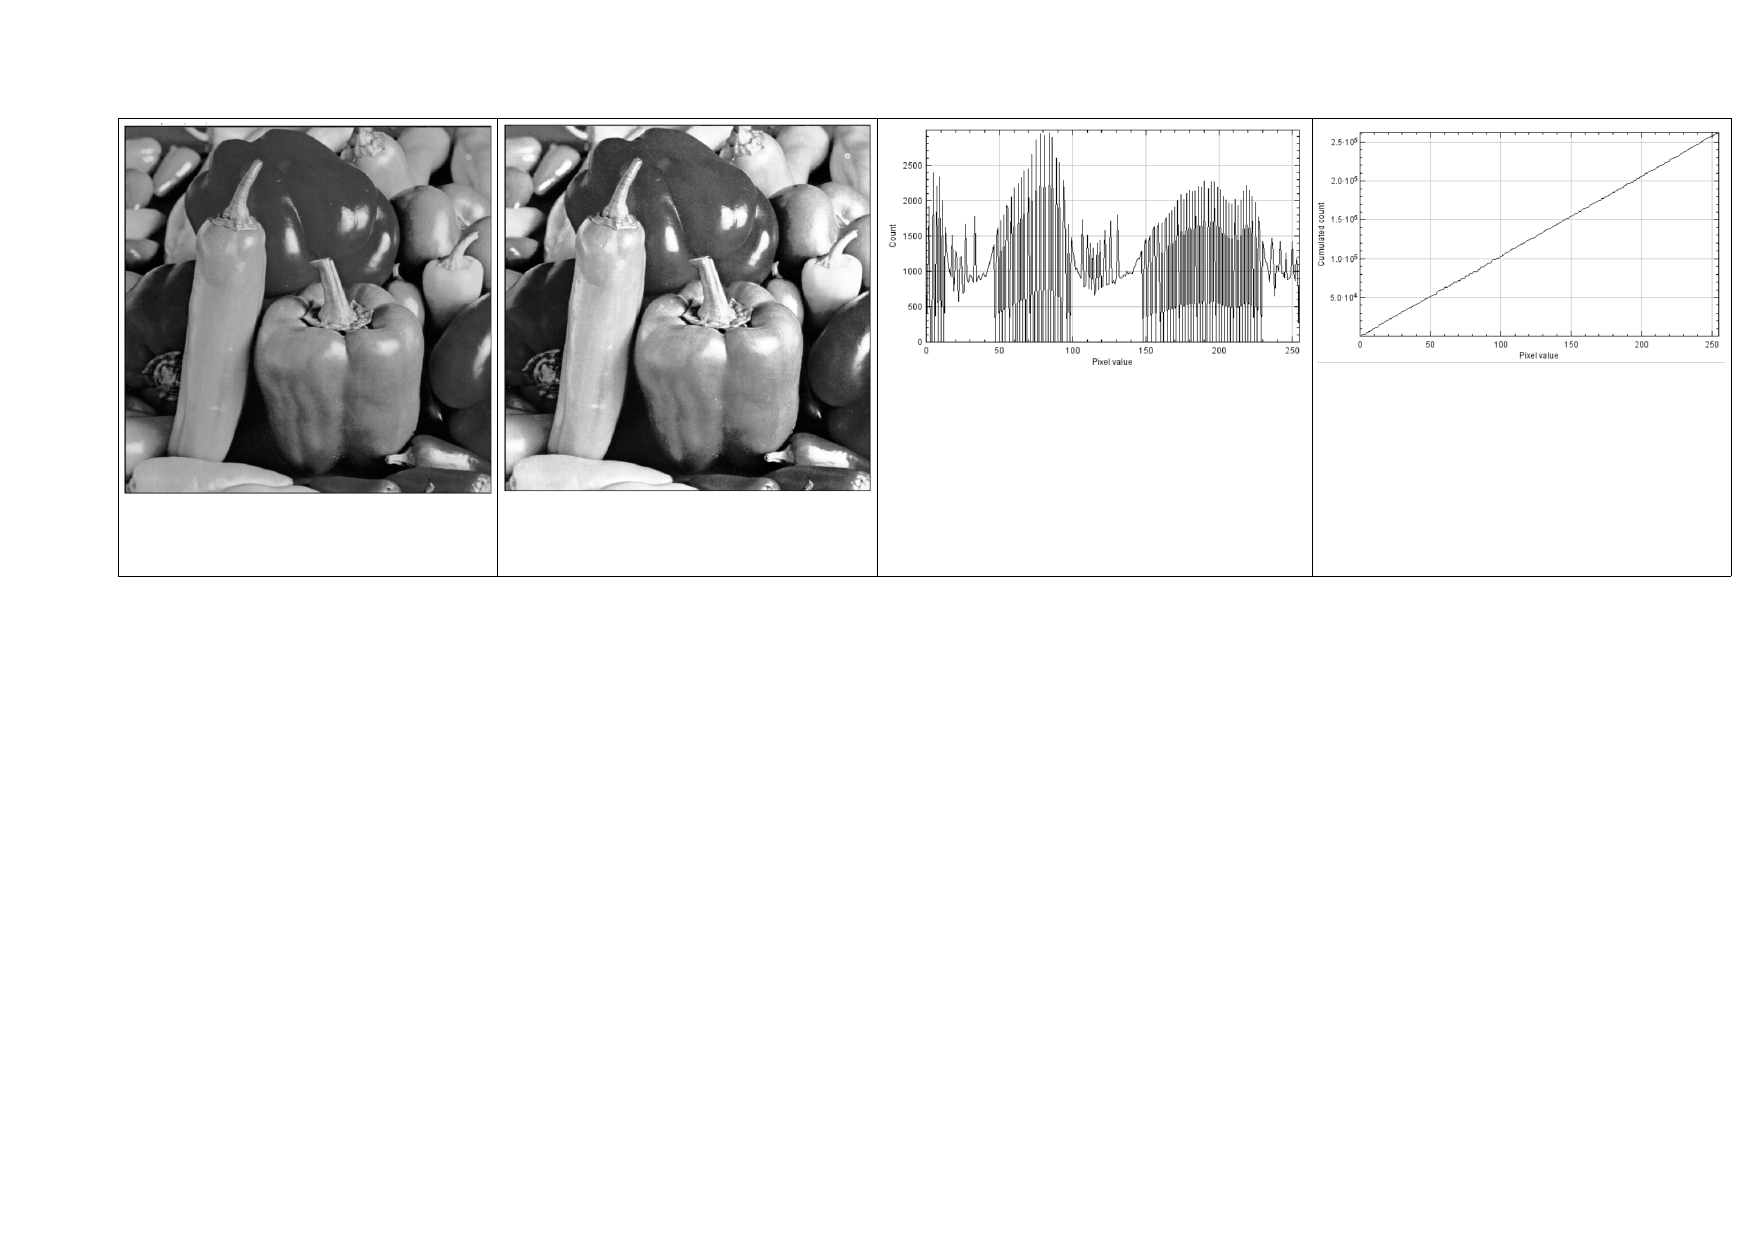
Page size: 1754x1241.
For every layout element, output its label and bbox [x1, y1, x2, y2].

table_cell [878, 119, 1312, 576]
picture [882, 123, 1307, 368]
picture [123, 123, 492, 496]
table_cell [119, 119, 497, 576]
table_cell [498, 119, 877, 576]
picture [503, 123, 872, 493]
table_cell [1313, 119, 1731, 576]
picture [1317, 123, 1725, 363]
